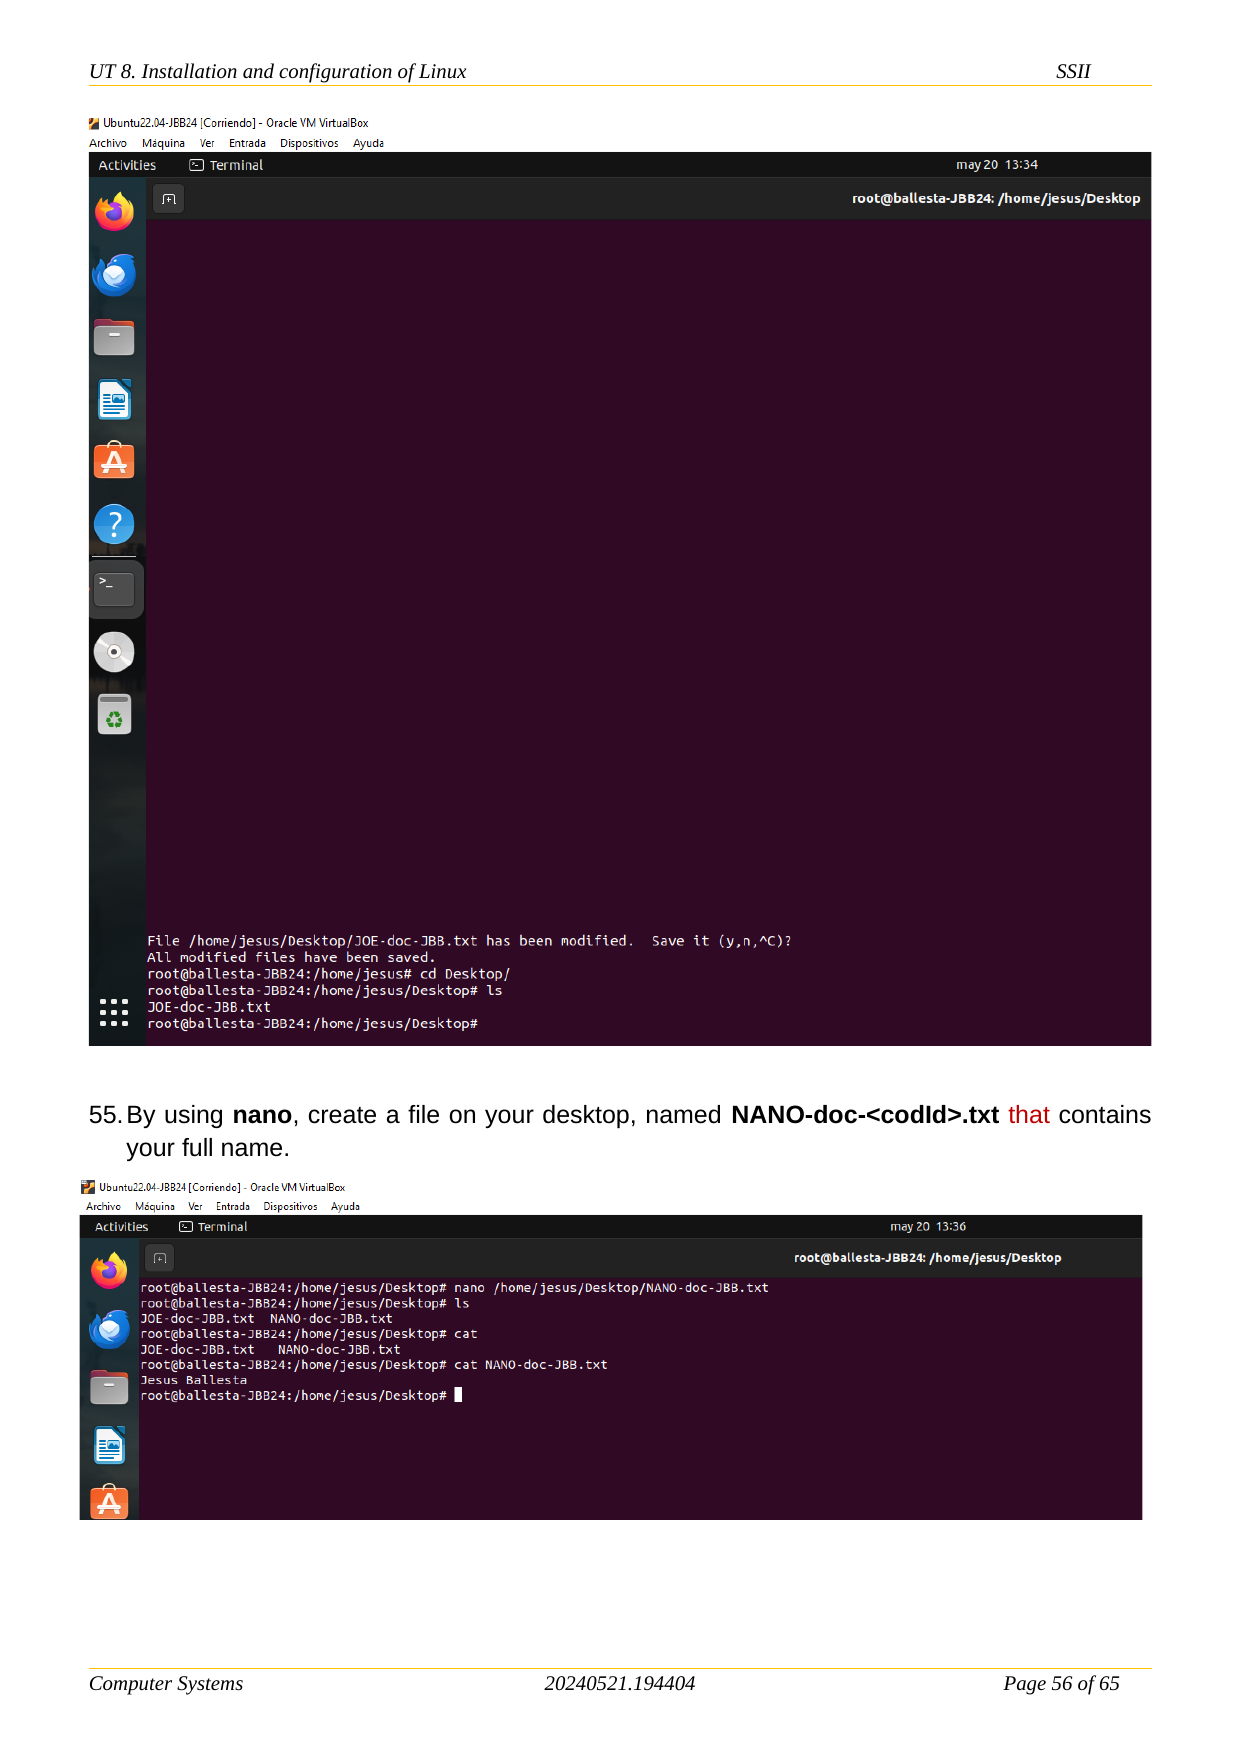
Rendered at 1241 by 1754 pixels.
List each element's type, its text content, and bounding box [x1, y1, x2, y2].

picture [79, 1177, 1143, 1520]
picture [88, 118, 1152, 1046]
list By using nano, create a file on your desktop, named NANO-doc-<codId>.txt that contains your full name. [89, 1100, 1152, 1162]
